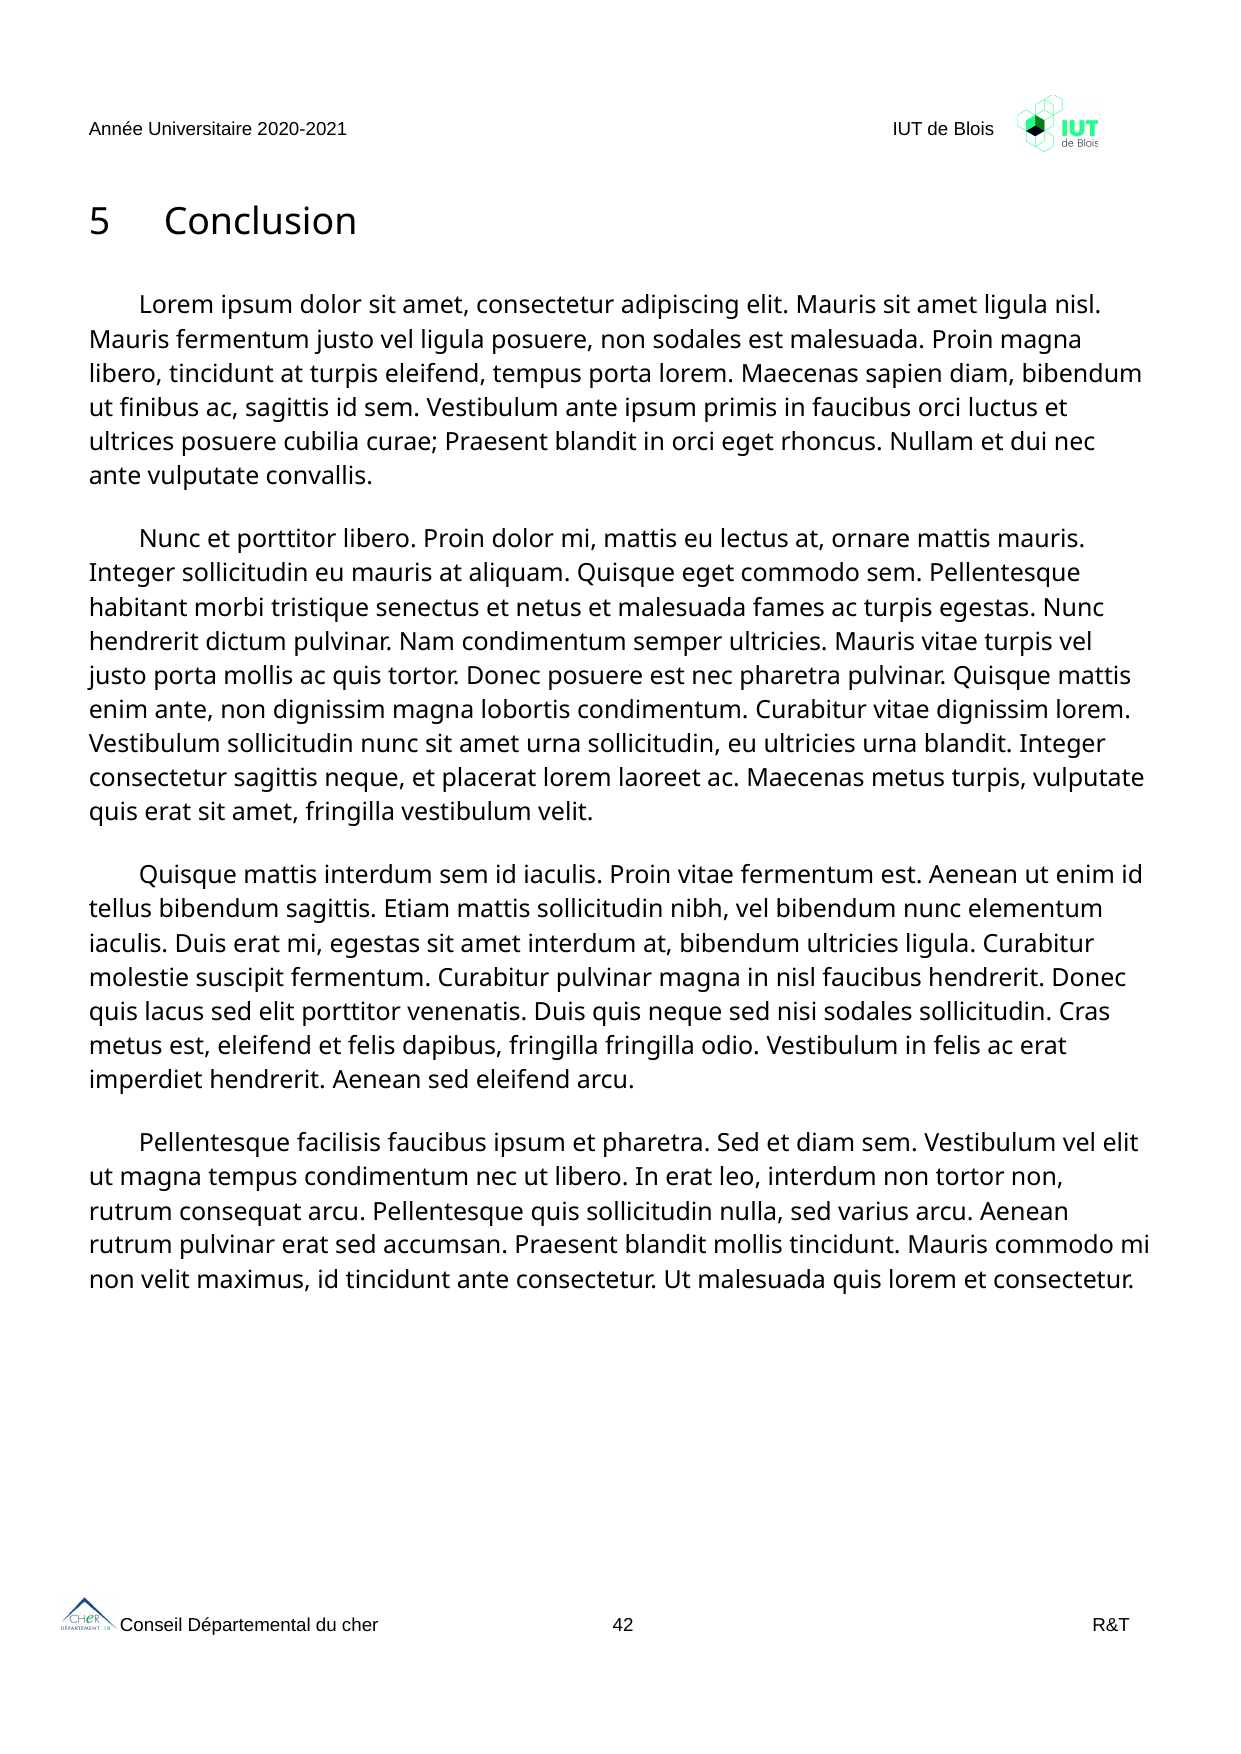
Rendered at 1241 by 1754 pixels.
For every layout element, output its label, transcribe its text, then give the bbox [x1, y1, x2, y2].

subtitle Conclusion [88, 194, 1093, 245]
picture [61, 1597, 118, 1630]
text Lorem ipsum dolor sit amet, consectetur adipiscing elit. Mauris sit amet ligula nisl. Mauris fermentum justo vel ligula posuere, non sodales est malesuada. Proin magna libero, tincidunt at turpis eleifend, tempus porta lorem. Maecenas sapien diam, bibendum ut finibus ac, sagittis id sem. Vestibulum ante ipsum primis in faucibus orci luctus et ultrices posuere cubilia curae; Praesent blandit in orci eget rhoncus. Nullam et dui nec ante vulputate convallis. [88, 287, 1152, 492]
picture [1017, 95, 1098, 152]
text Quisque mattis interdum sem id iaculis. Proin vitae fermentum est. Aenean ut enim id tellus bibendum sagittis. Etiam mattis sollicitudin nibh, vel bibendum nunc elementum iaculis. Duis erat mi, egestas sit amet interdum at, bibendum ultricies ligula. Curabitur molestie suscipit fermentum. Curabitur pulvinar magna in nisl faucibus hendrerit. Donec quis lacus sed elit porttitor venenatis. Duis quis neque sed nisi sodales sollicitudin. Cras metus est, eleifend et felis dapibus, fringilla fringilla odio. Vestibulum in felis ac erat imperdiet hendrerit. Aenean sed eleifend arcu. [88, 857, 1152, 1096]
text Pellentesque facilisis faucibus ipsum et pharetra. Sed et diam sem. Vestibulum vel elit ut magna tempus condimentum nec ut libero. In erat leo, interdum non tortor non, rutrum consequat arcu. Pellentesque quis sollicitudin nulla, sed varius arcu. Aenean rutrum pulvinar erat sed accumsan. Praesent blandit mollis tincidunt. Mauris commodo mi non velit maximus, id tincidunt ante consectetur. Ut malesuada quis lorem et consectetur. [88, 1125, 1152, 1295]
text Nunc et porttitor libero. Proin dolor mi, mattis eu lectus at, ornare mattis mauris. Integer sollicitudin eu mauris at aliquam. Quisque eget commodo sem. Pellentesque habitant morbi tristique senectus et netus et malesuada fames ac turpis egestas. Nunc hendrerit dictum pulvinar. Nam condimentum semper ultricies. Mauris vitae turpis vel justo porta mollis ac quis tortor. Donec posuere est nec pharetra pulvinar. Quisque mattis enim ante, non dignissim magna lobortis condimentum. Curabitur vitae dignissim lorem. Vestibulum sollicitudin nunc sit amet urna sollicitudin, eu ultricies urna blandit. Integer consectetur sagittis neque, et placerat lorem laoreet ac. Maecenas metus turpis, vulputate quis erat sit amet, fringilla vestibulum velit. [88, 521, 1152, 828]
